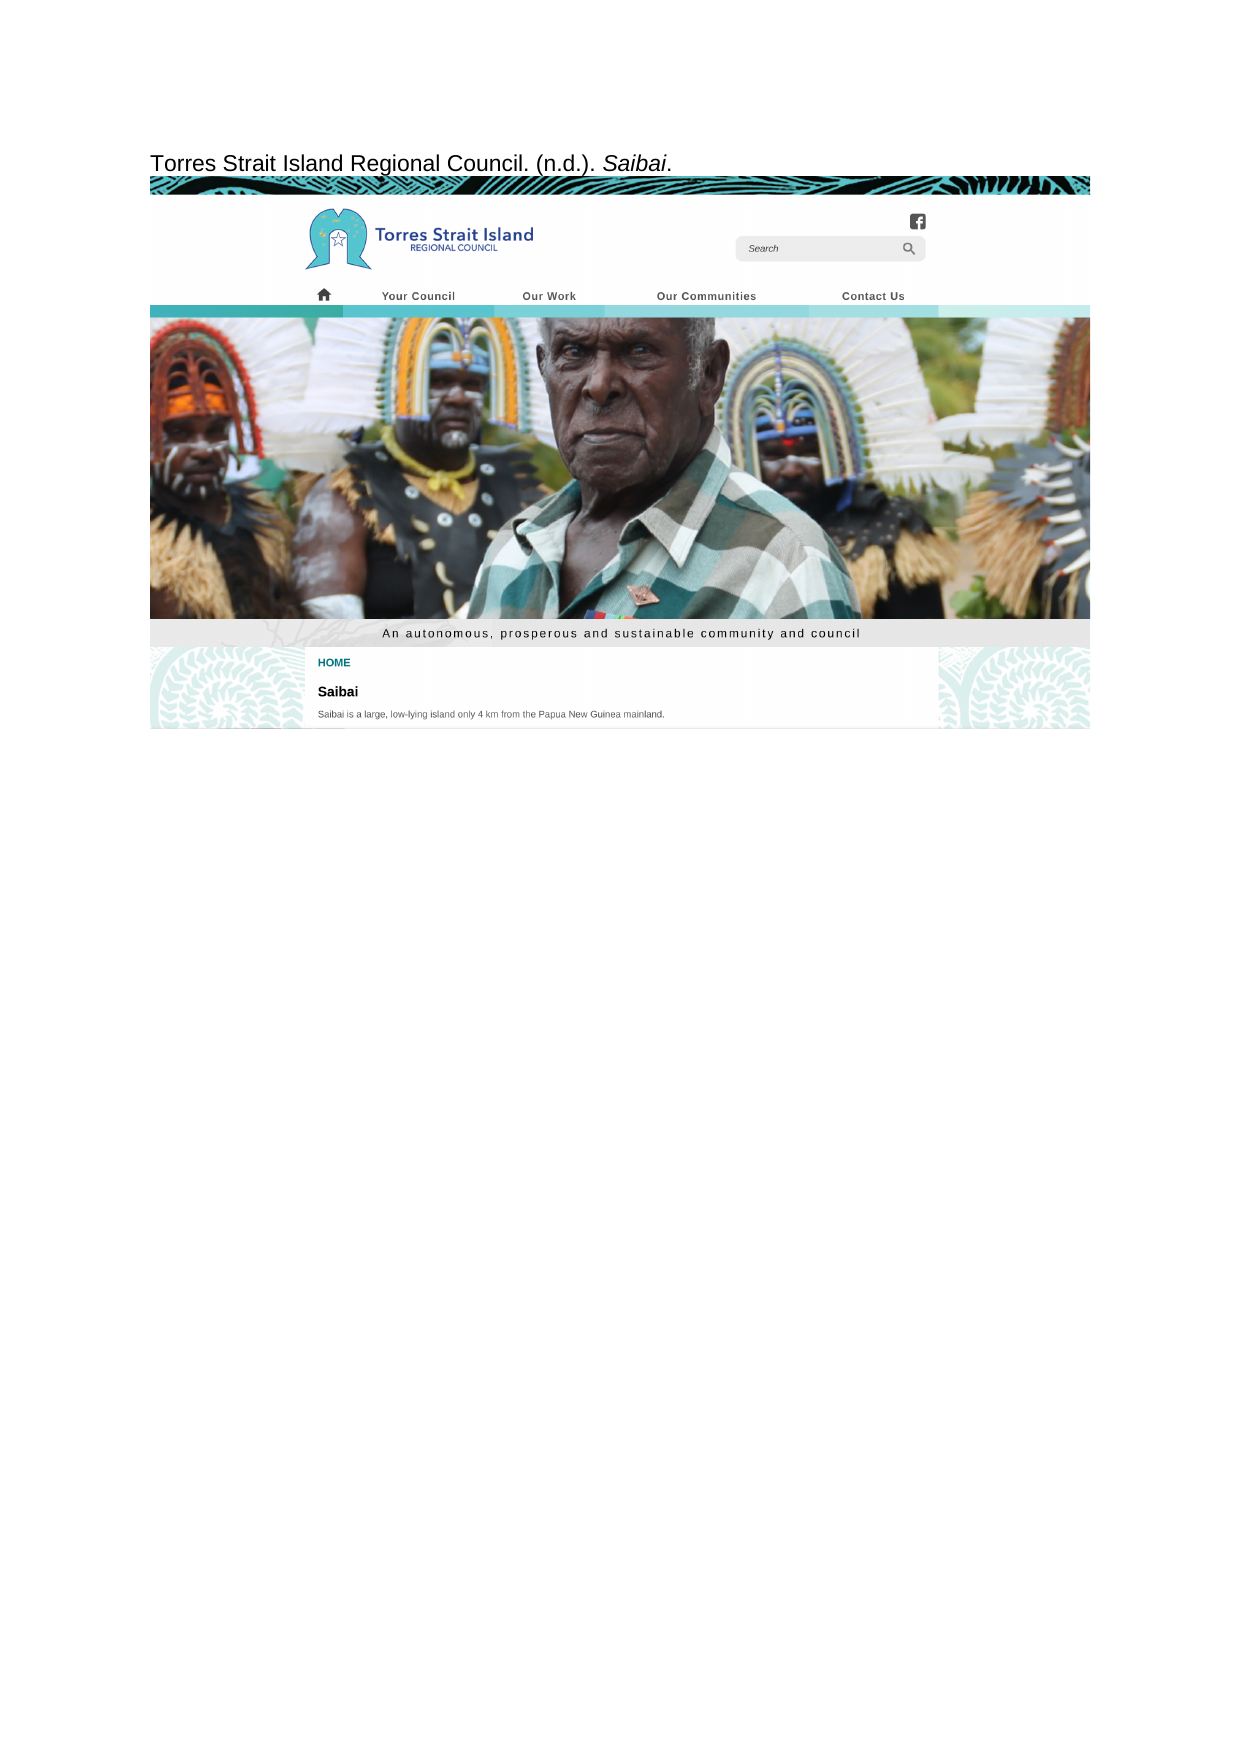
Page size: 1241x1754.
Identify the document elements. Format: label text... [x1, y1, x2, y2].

picture [150, 176, 1091, 729]
text Torres Strait Island Regional Council. (n.d.). Saibai. [150, 150, 1090, 176]
